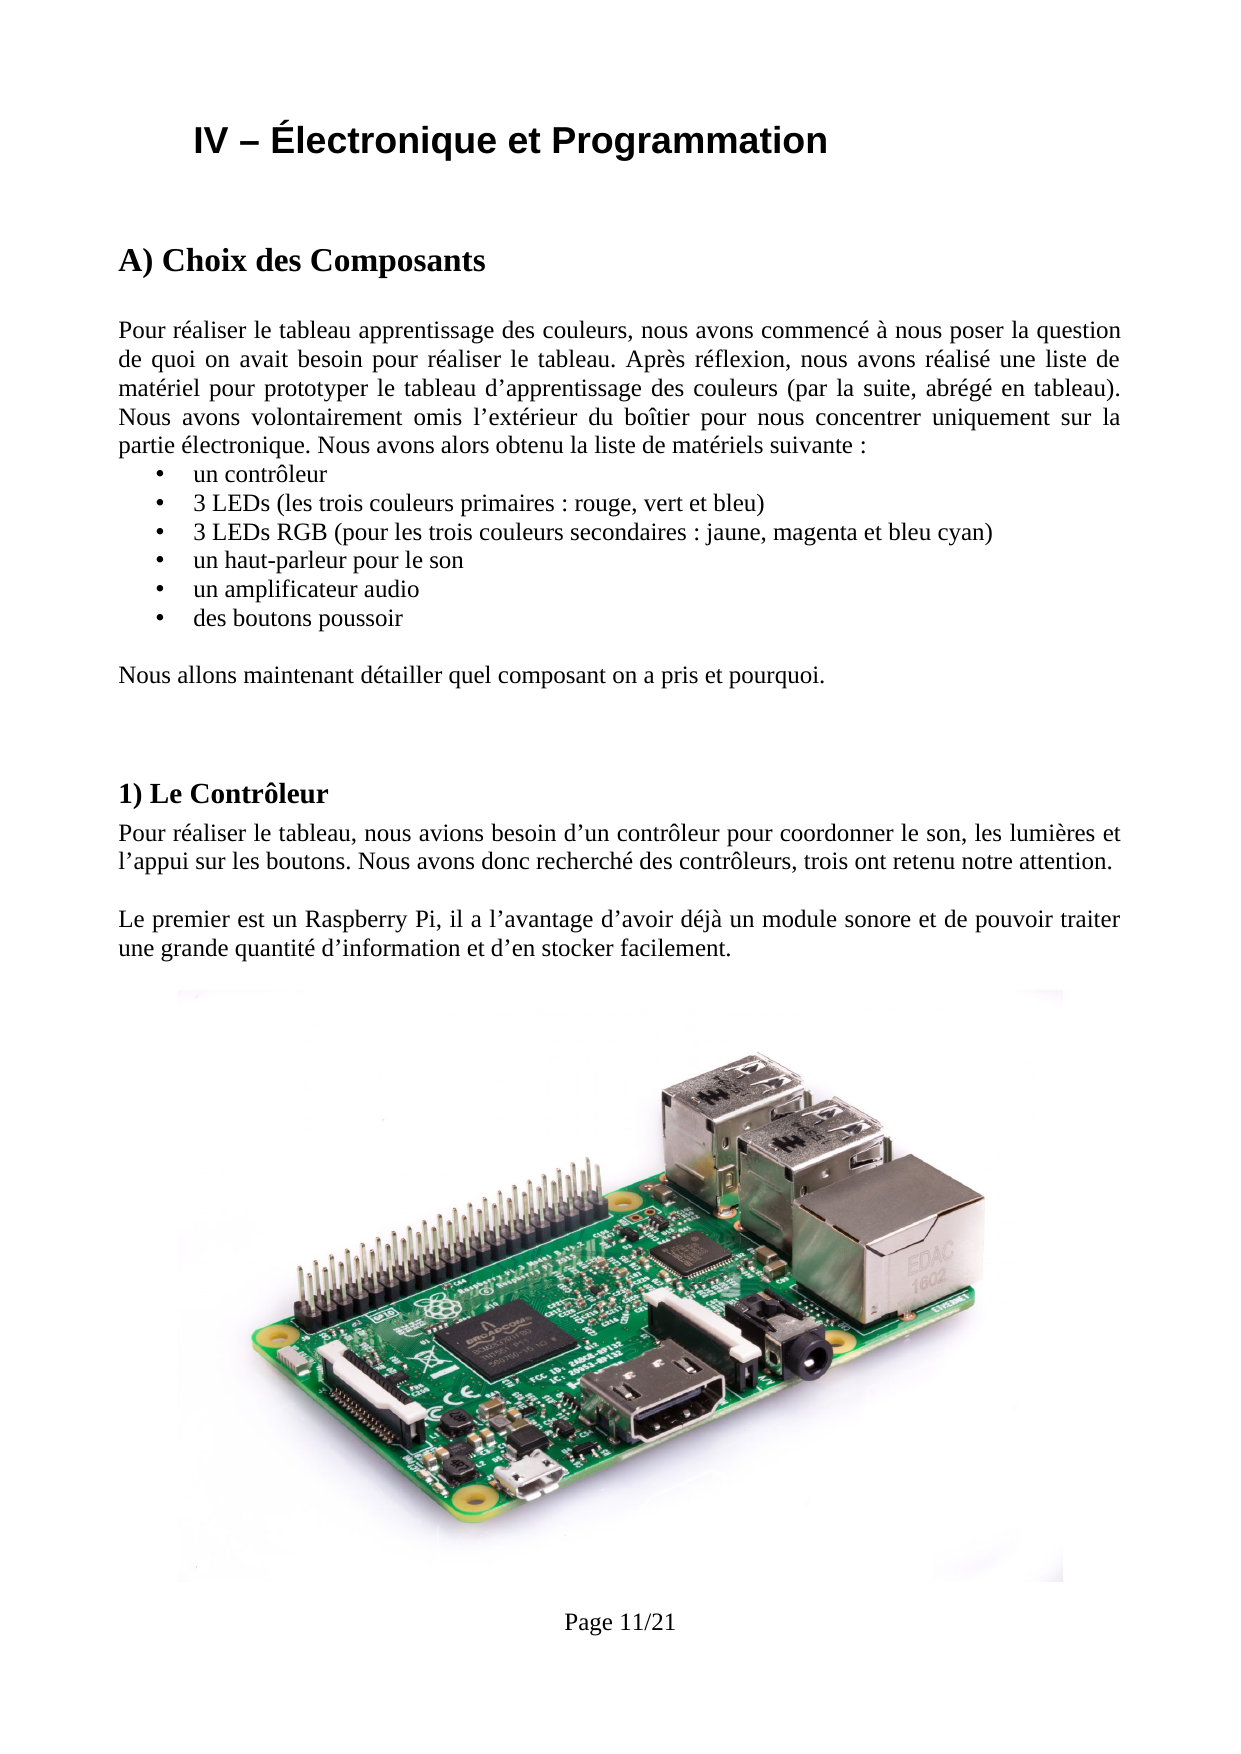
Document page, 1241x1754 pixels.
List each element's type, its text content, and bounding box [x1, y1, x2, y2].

text Nous allons maintenant détailler quel composant on a pris et pourquoi. [118, 660, 1122, 689]
list un amplificateur audio [156, 574, 1122, 603]
list un contrôleur [156, 459, 1122, 488]
text Pour réaliser le tableau, nous avions besoin d’un contrôleur pour coordonner le son, les lumières et l’appui sur les boutons. Nous avons donc recherché des contrôleurs, trois ont retenu notre attention. [118, 818, 1122, 875]
list 3 LEDs (les trois couleurs primaires : rouge, vert et bleu) [156, 488, 1122, 517]
text Pour réaliser le tableau apprentissage des couleurs, nous avons commencé à nous poser la question de quoi on avait besoin pour réaliser le tableau. Après réflexion, nous avons réalisé une liste de matériel pour prototyper le tableau d’apprentissage des couleurs (par la suite, abrégé en tableau). Nous avons volontairement omis l’extérieur du boîtier pour nous concentrer uniquement sur la partie électronique. Nous avons alors obtenu la liste de matériels suivante : [118, 315, 1122, 459]
list 3 LEDs RGB (pour les trois couleurs secondaires : jaune, magenta et bleu cyan) [156, 517, 1122, 545]
list des boutons poussoir [156, 603, 1122, 632]
picture [177, 990, 1064, 1582]
subtitle A) Choix des Composants [118, 240, 1122, 278]
list un haut-parleur pour le son [156, 545, 1122, 574]
subtitle 1) Le Contrôleur [118, 776, 1122, 809]
subtitle IV – Électronique et Programmation [118, 118, 1122, 161]
text Le premier est un Raspberry Pi, il a l’avantage d’avoir déjà un module sonore et de pouvoir traiter une grande quantité d’information et d’en stocker facilement. [118, 904, 1122, 961]
